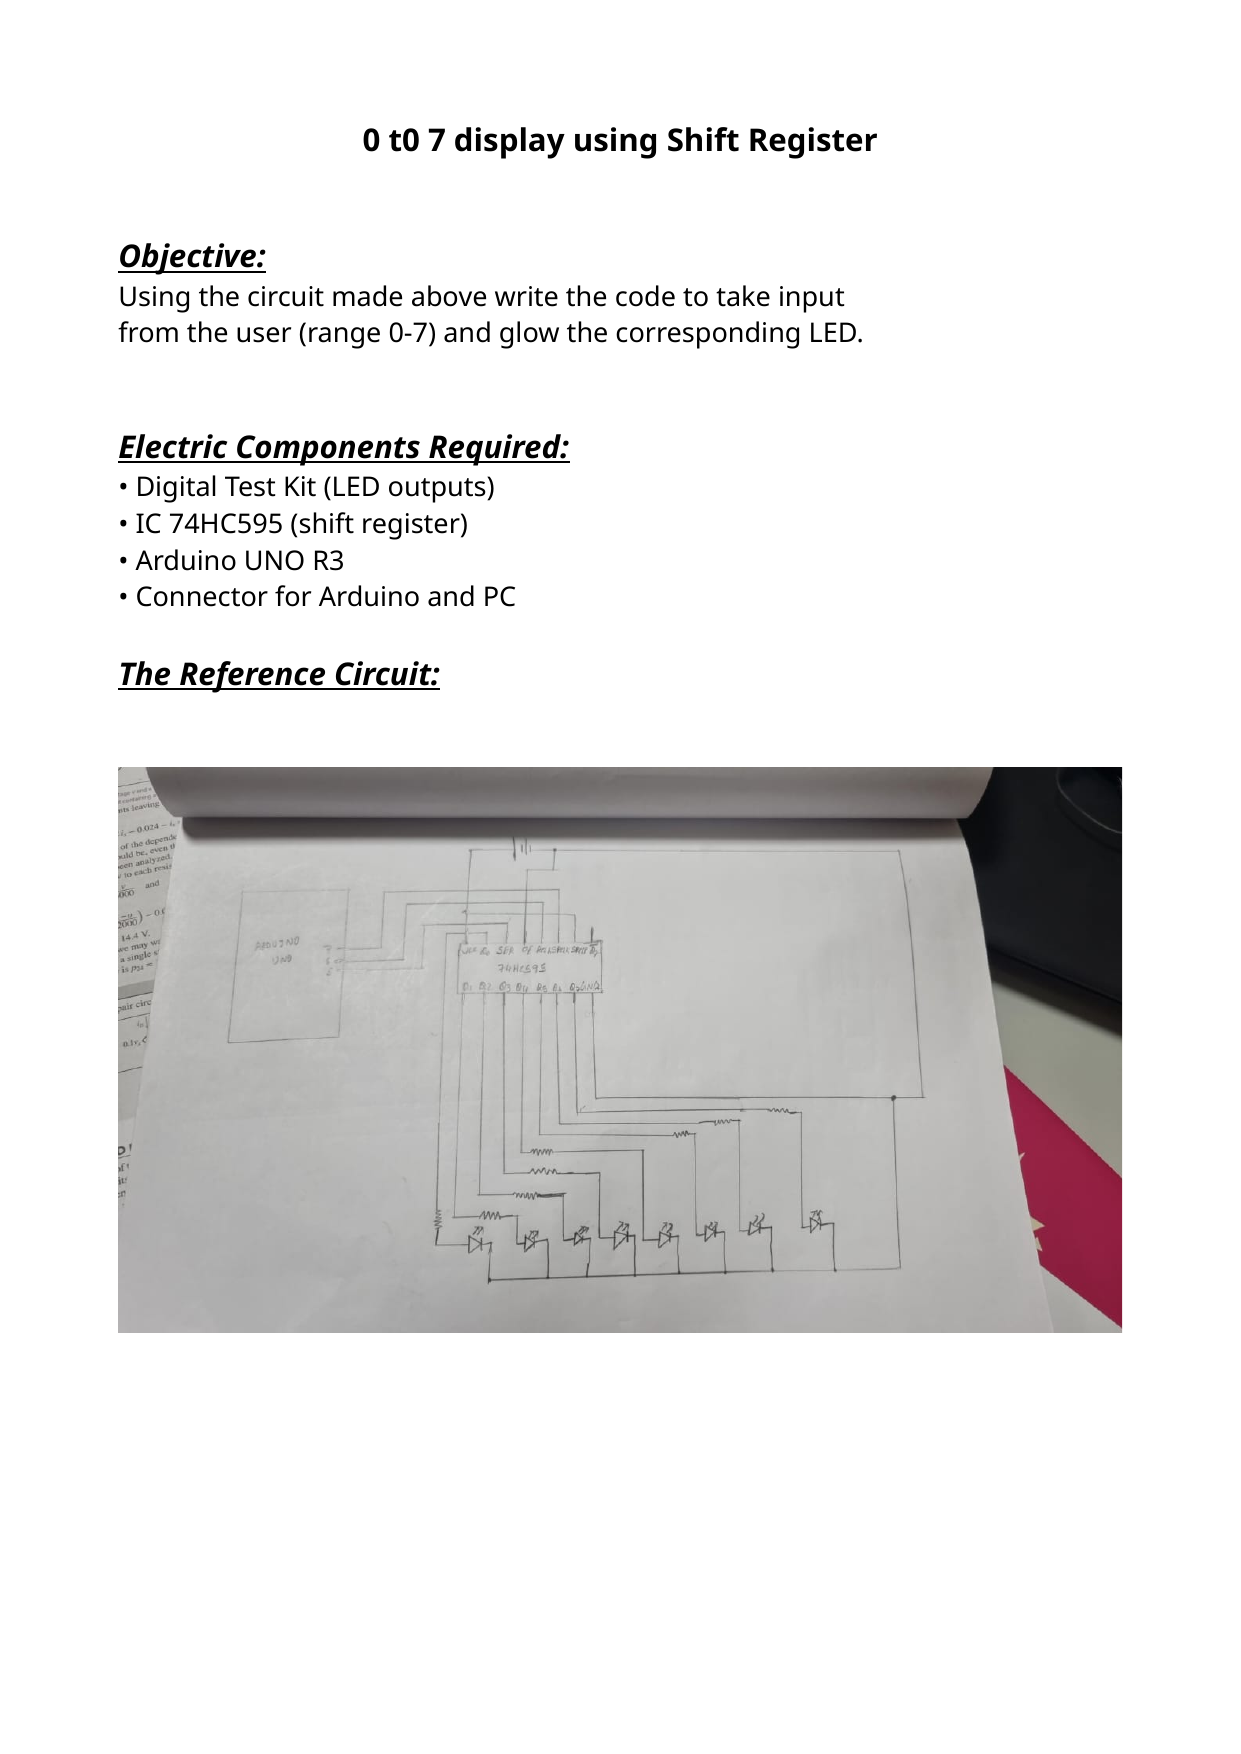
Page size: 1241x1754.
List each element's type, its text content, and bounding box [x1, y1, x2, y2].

text Using the circuit made above write the code to take input [118, 277, 1122, 314]
picture [118, 767, 1123, 1333]
text Electric Components Required: [118, 424, 1122, 467]
text • IC 74HC595 (shift register) [118, 504, 1122, 541]
text from the user (range 0-7) and glow the corresponding LED. [118, 314, 1122, 351]
text • Arduino UNO R3 [118, 541, 1122, 578]
text Objective: [118, 234, 1122, 277]
text • Digital Test Kit (LED outputs) [118, 467, 1122, 504]
text • Connector for Arduino and PC [118, 578, 1122, 615]
text The Reference Circuit: [118, 652, 1122, 694]
text 0 t0 7 display using Shift Register [118, 118, 1122, 161]
